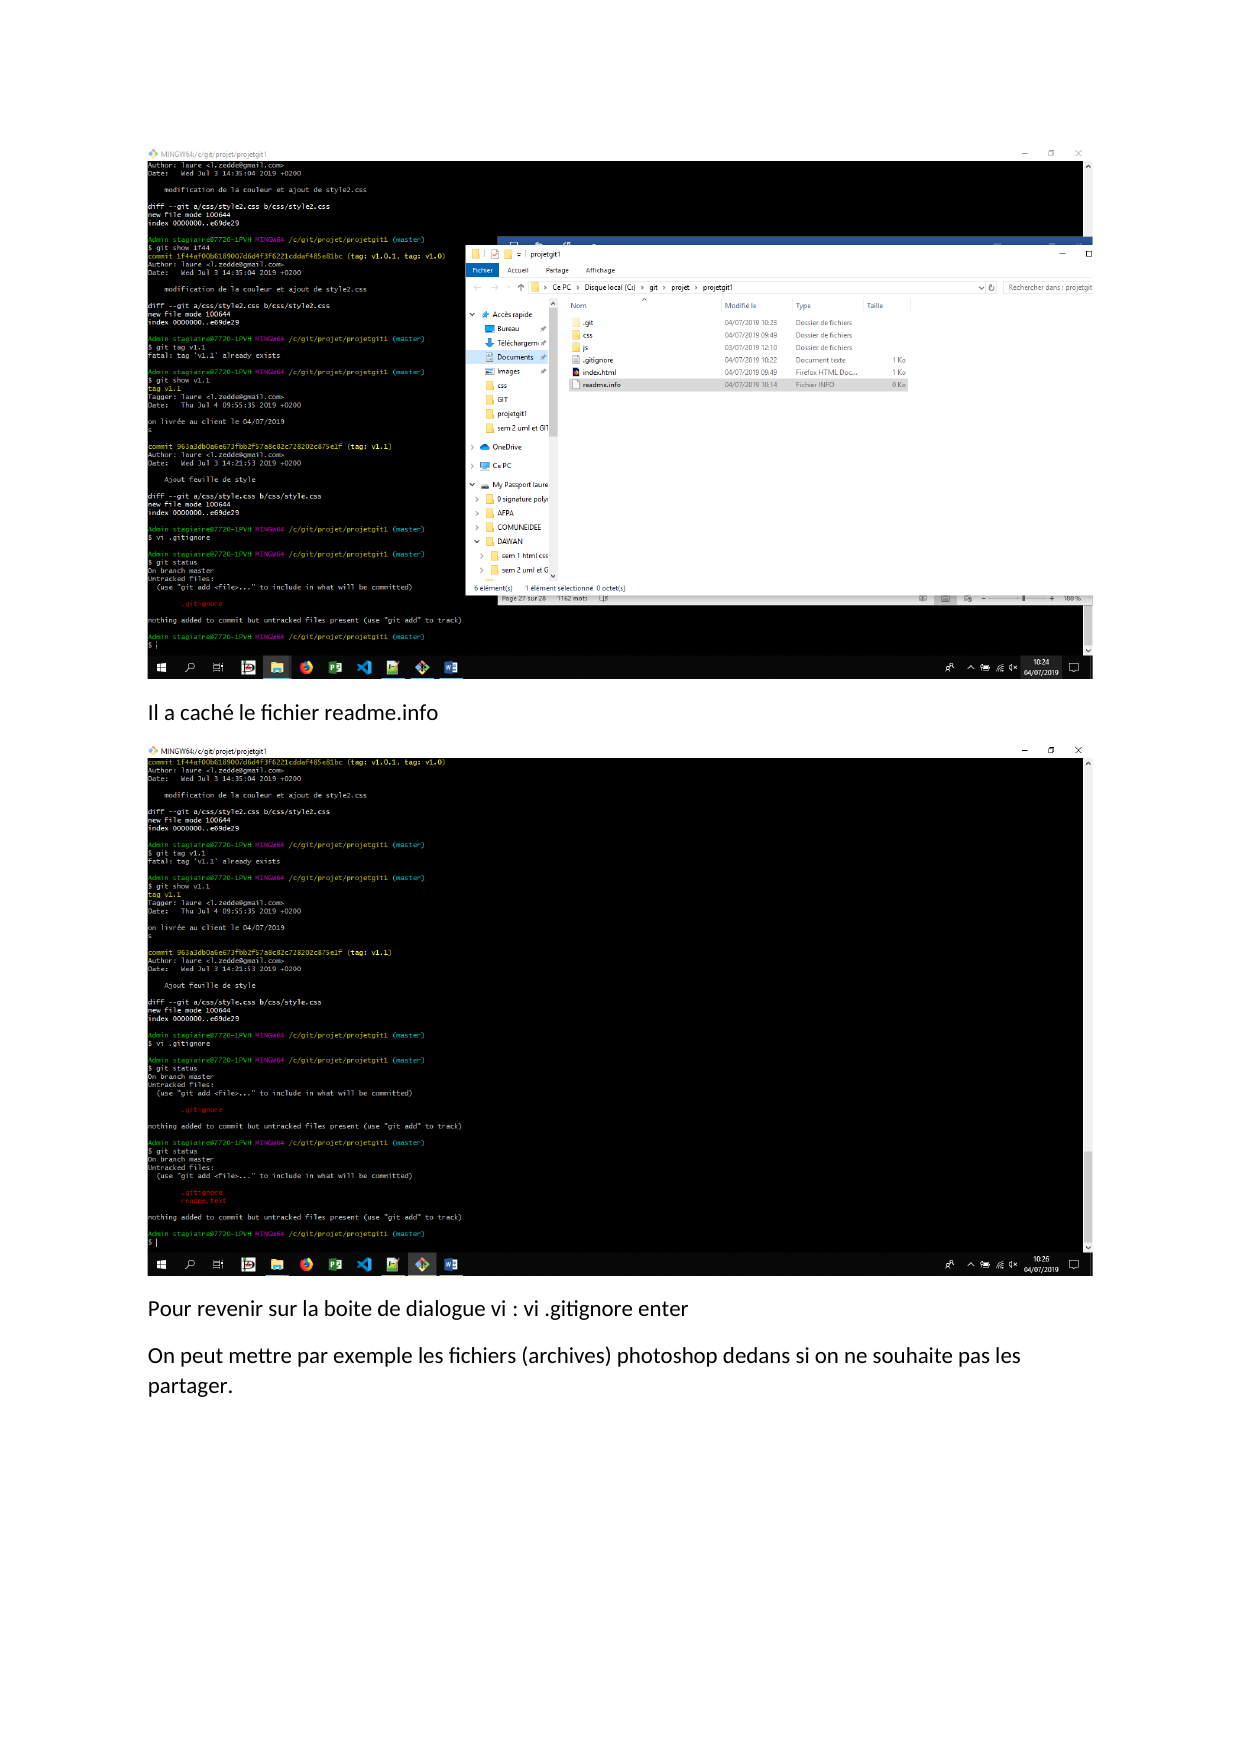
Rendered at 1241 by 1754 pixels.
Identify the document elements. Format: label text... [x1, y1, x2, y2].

text On peut mettre par exemple les fichiers (archives) photoshop dedans si on ne souhaite pas les partager. [148, 1341, 1093, 1399]
picture [147, 744, 1093, 1276]
text Pour revenir sur la boite de dialogue vi : vi .gitignore enter [148, 1294, 1093, 1322]
picture [147, 147, 1093, 679]
text Il a caché le fichier readme.info [148, 698, 1093, 726]
